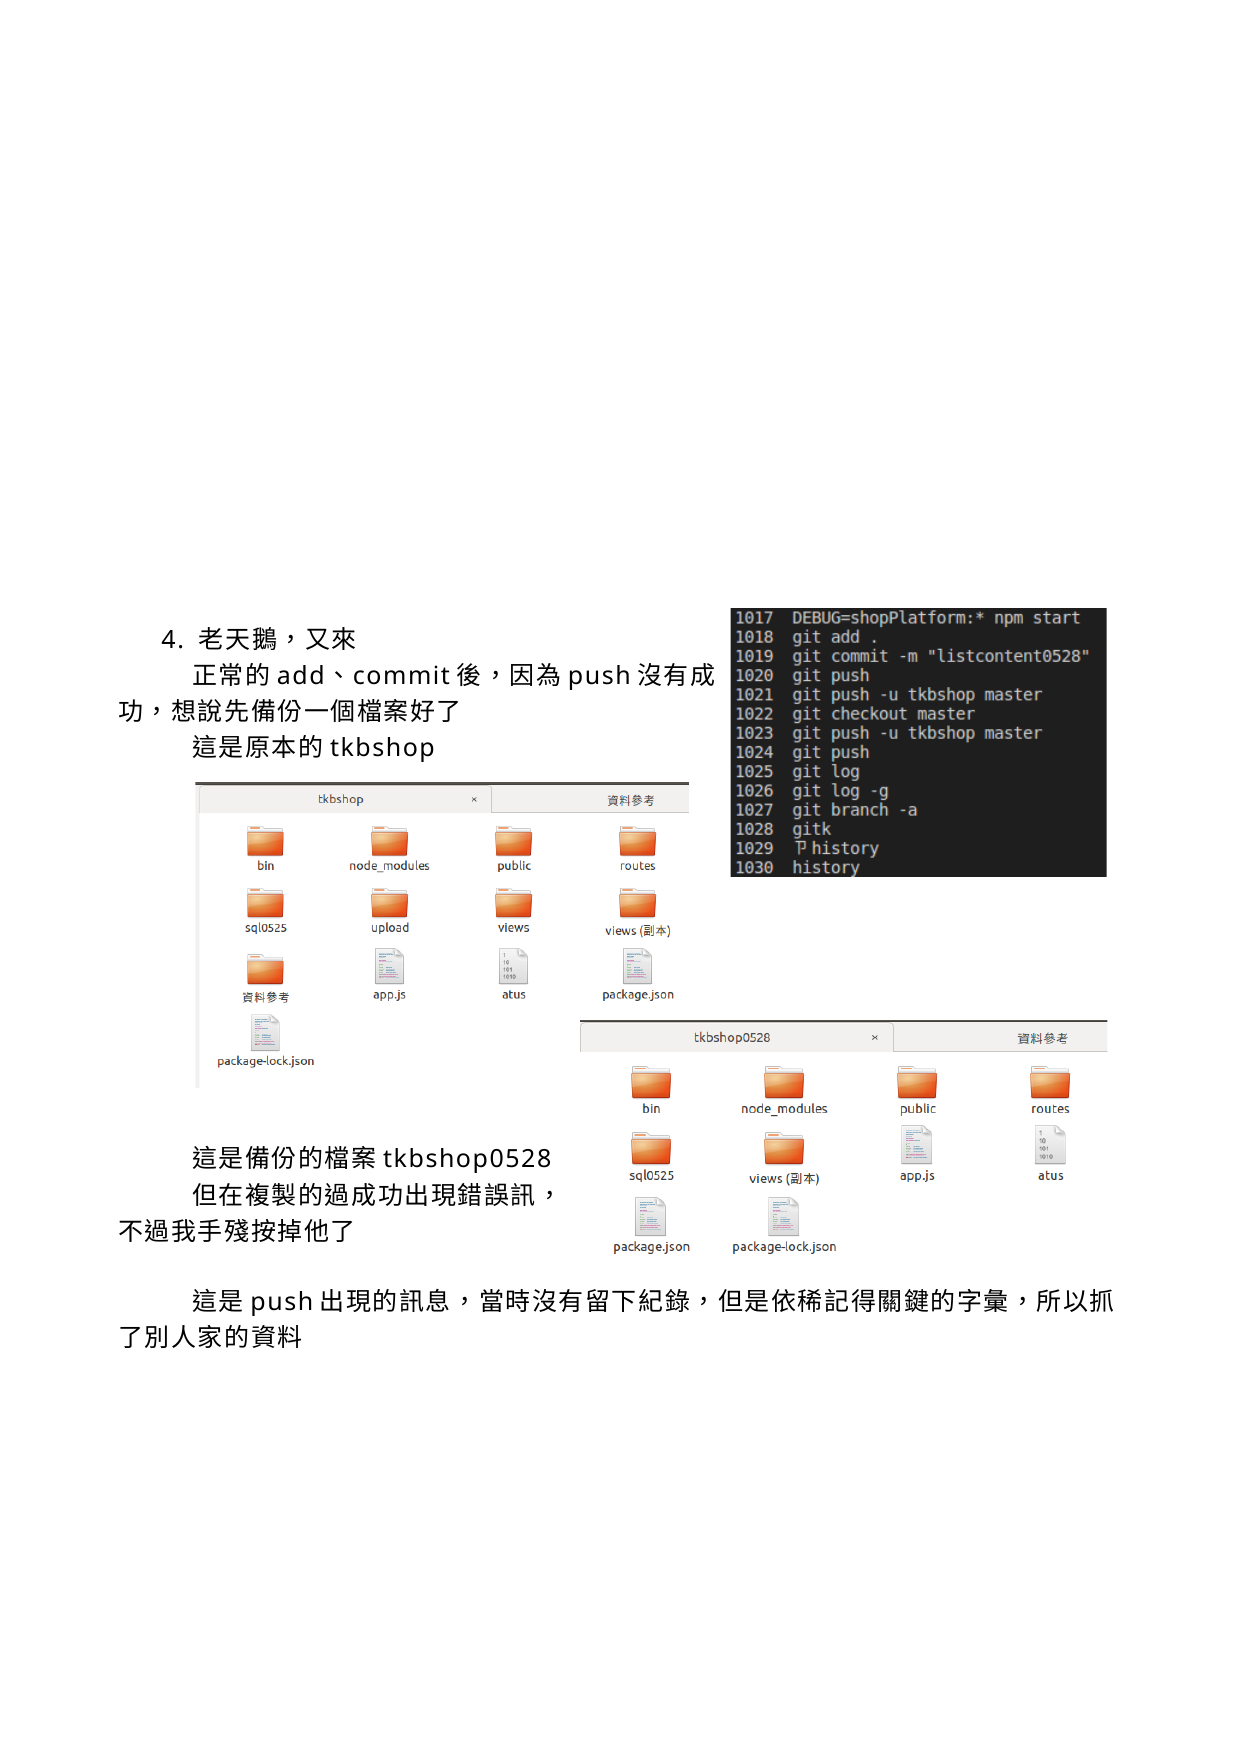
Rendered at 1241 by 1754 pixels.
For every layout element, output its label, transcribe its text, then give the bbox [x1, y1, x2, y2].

text 這是備份的檔案tkbshop0528 [118, 1139, 580, 1175]
text [1108, 1139, 1122, 1175]
picture [730, 608, 1107, 877]
text [1108, 1175, 1122, 1248]
text 但在複製的過成功出現錯誤訊，不過我手殘按掉他了 [118, 1175, 580, 1248]
text 這是原本的tkbshop [118, 728, 730, 764]
list 老天鵝，又來 [161, 619, 730, 655]
text 這是push出現的訊息，當時沒有留下紀錄，但是依稀記得關鍵的字彙，所以抓了別人家的資料 [118, 1282, 1122, 1354]
list [1107, 619, 1122, 655]
text 正常的add、commit後，因為push沒有成功，想說先備份一個檔案好了 [118, 655, 730, 728]
text [1107, 655, 1122, 728]
text [1107, 728, 1122, 764]
picture [195, 782, 1108, 1261]
